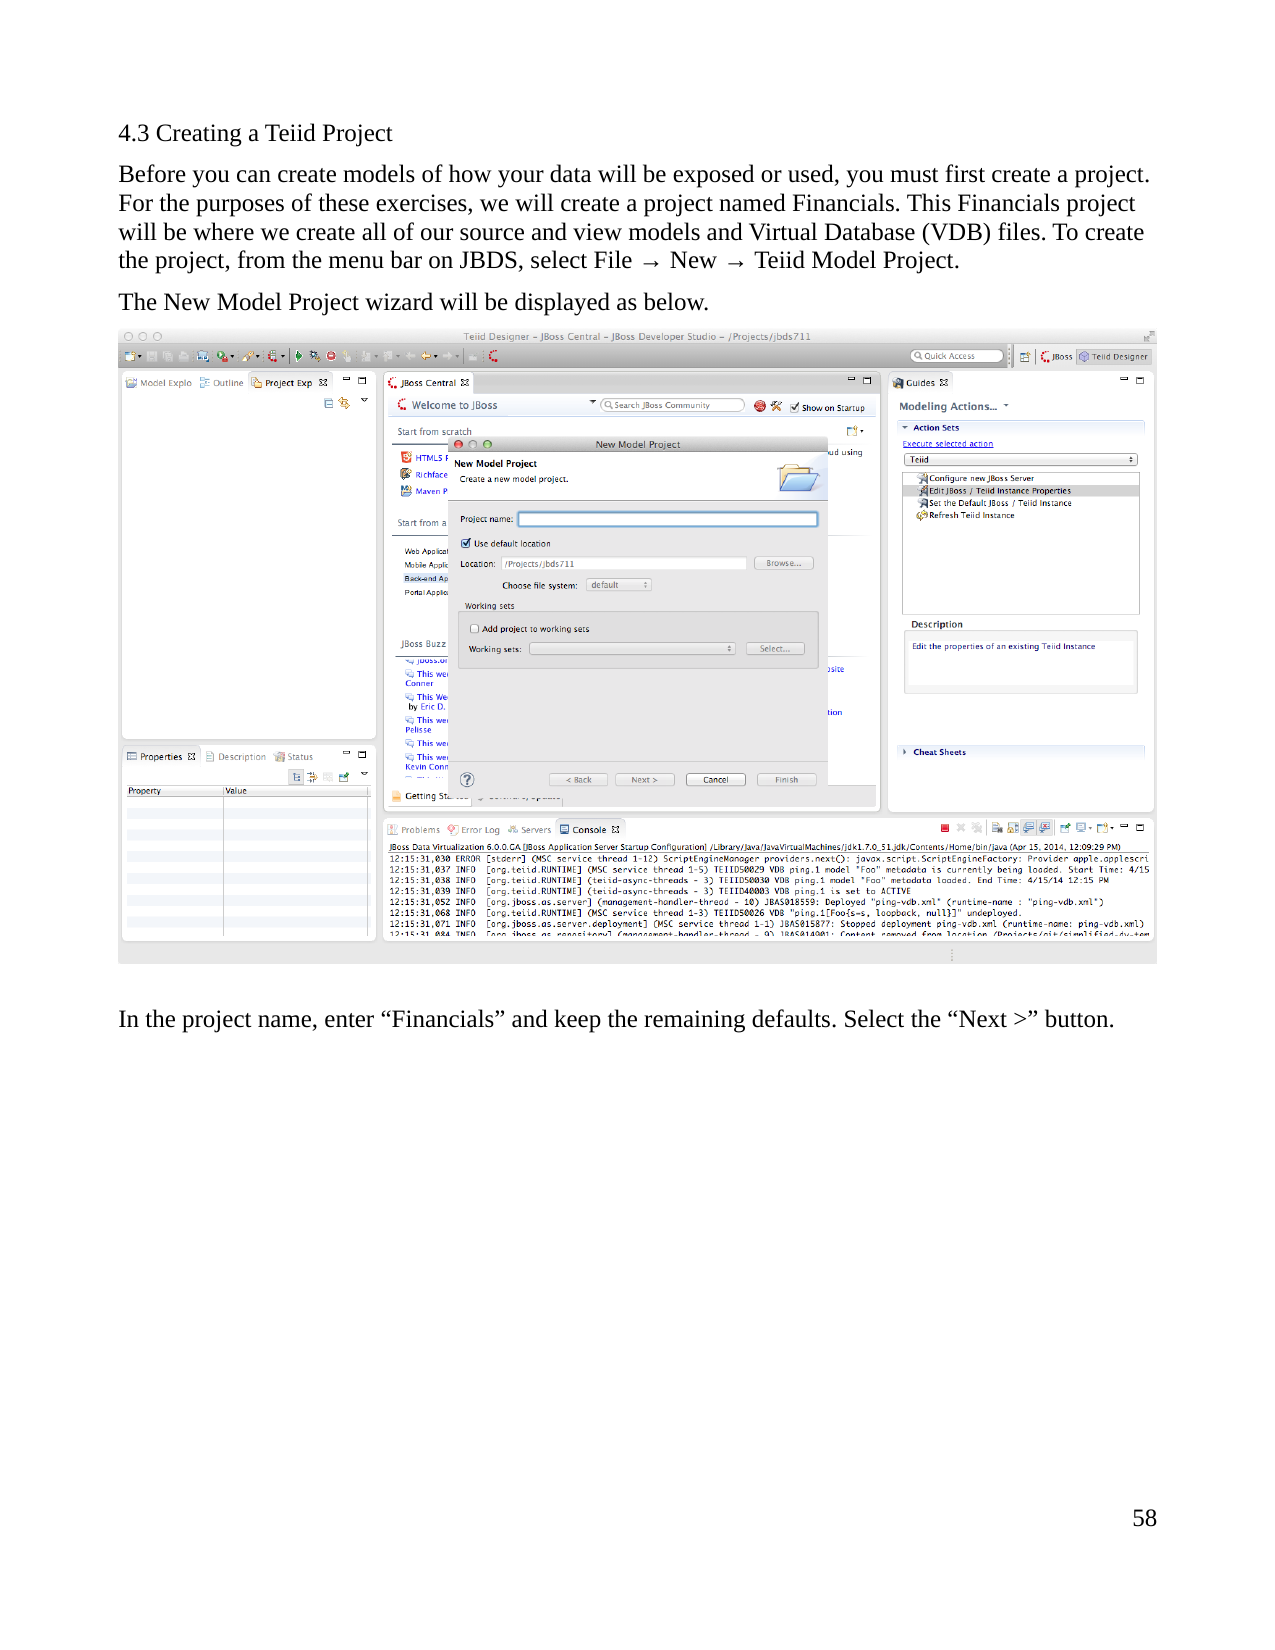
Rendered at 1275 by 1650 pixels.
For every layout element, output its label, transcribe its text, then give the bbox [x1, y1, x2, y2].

text 4.3 Creating a Teiid Project [118, 118, 1157, 147]
picture [118, 328, 1157, 964]
text In the project name, enter “Financials” and keep the remaining defaults. Select the “Next >” button. [118, 1004, 1157, 1033]
text The New Model Project wizard will be displayed as below. [118, 287, 1157, 316]
text Before you can create models of how your data will be exposed or used, you must first create a project. For the purposes of these exercises, we will create a project named Financials. This Financials project will be where we create all of our source and view models and Virtual Database (VDB) files. To create the project, from the menu bar on JBDS, select File → New → Teiid Model Project. [118, 159, 1157, 274]
